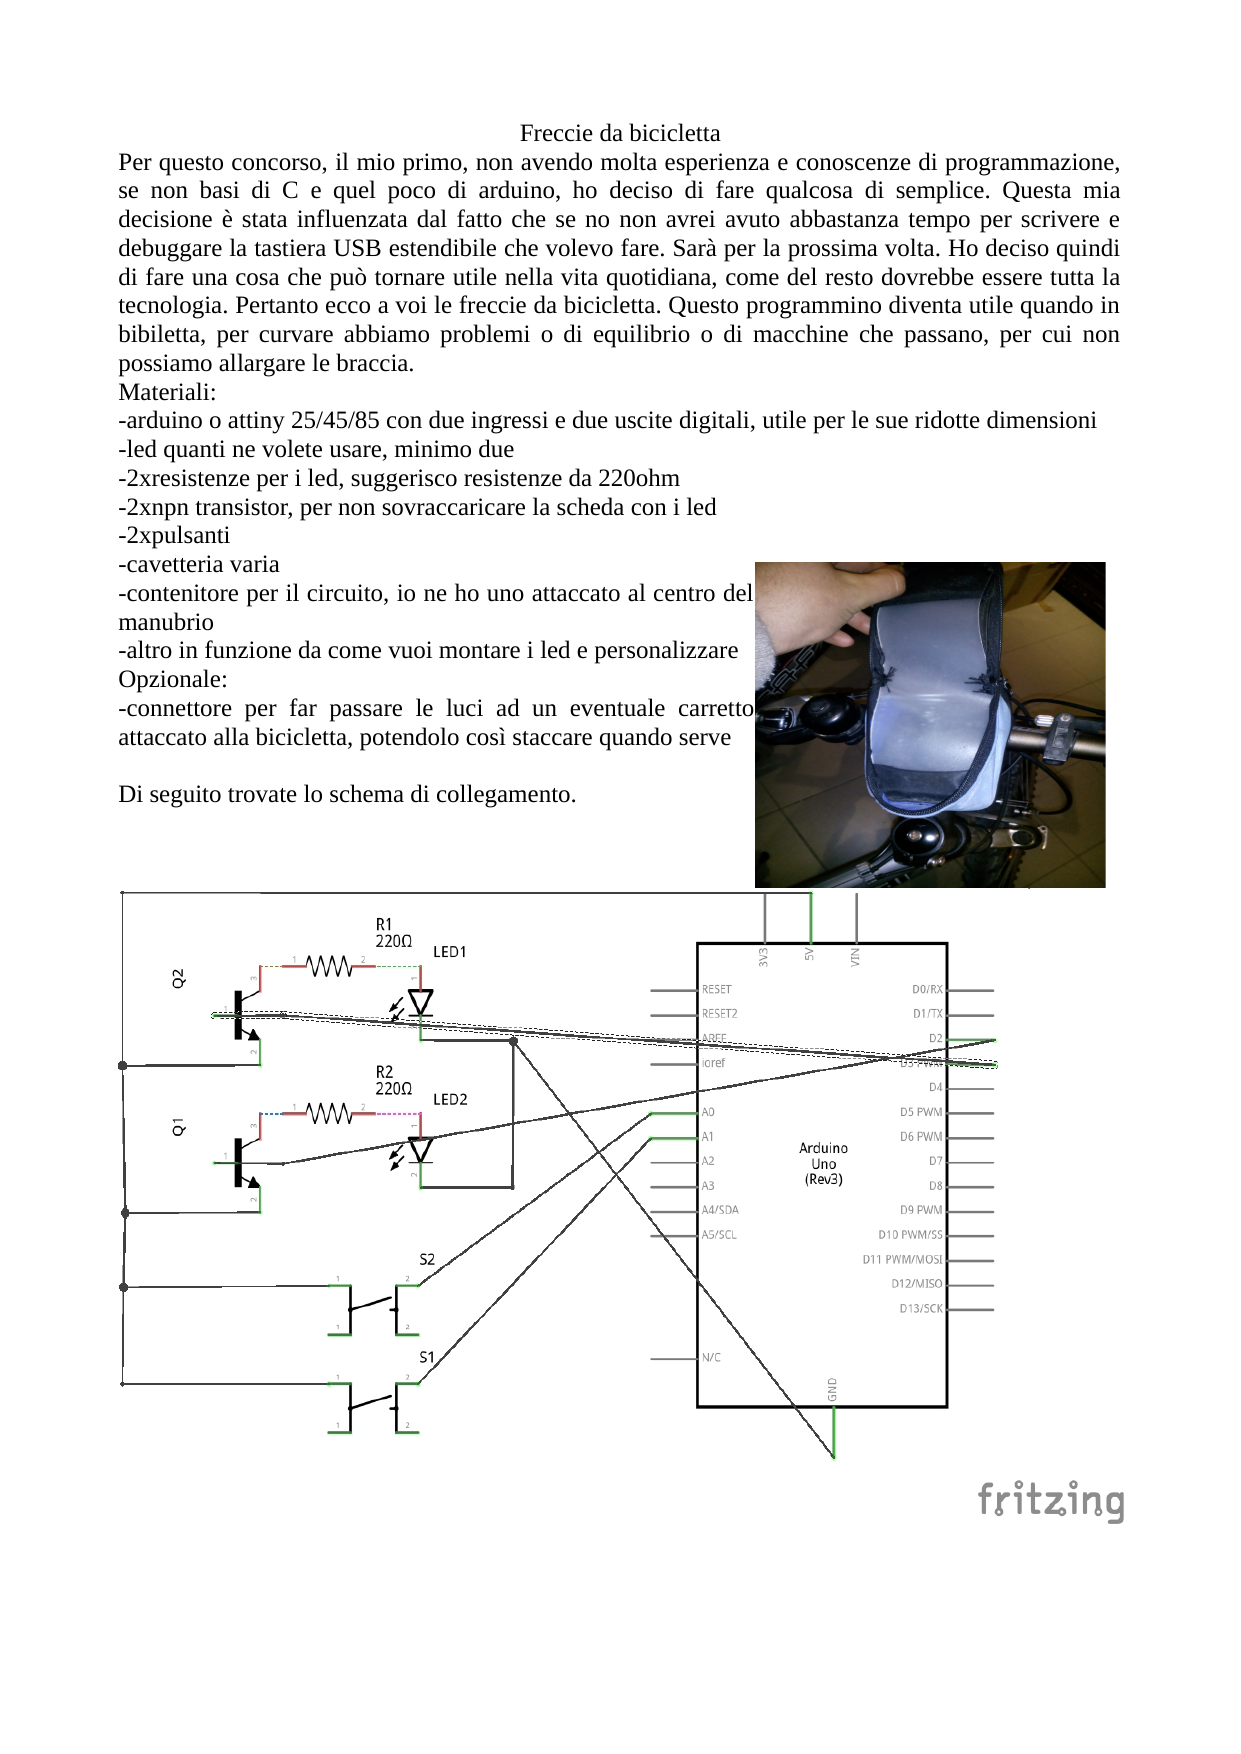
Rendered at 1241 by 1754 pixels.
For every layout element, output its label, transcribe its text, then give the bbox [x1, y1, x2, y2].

text Materiali: [118, 377, 1122, 406]
text Per questo concorso, il mio primo, non avendo molta esperienza e conoscenze di programmazione, se non basi di C e quel poco di arduino, ho deciso di fare qualcosa di semplice. Questa mia decisione è stata influenzata dal fatto che se no non avrei avuto abbastanza tempo per scrivere e debuggare la tastiera USB estendibile che volevo fare. Sarà per la prossima volta. Ho deciso quindi di fare una cosa che può tornare utile nella vita quotidiana, come del resto dovrebbe essere tutta la tecnologia. Pertanto ecco a voi le freccie da bicicletta. Questo programmino diventa utile quando in bibiletta, per curvare abbiamo problemi o di equilibrio o di macchine che passano, per cui non possiamo allargare le braccia. [118, 147, 1122, 377]
text -contenitore per il circuito, io ne ho uno attaccato al centro del manubrio [118, 578, 755, 636]
text -2xresistenze per i led, suggerisco resistenze da 220ohm [118, 463, 1122, 492]
text -2xpulsanti [118, 521, 1122, 549]
text -cavetteria varia [118, 549, 1122, 578]
text Opzionale: [118, 664, 755, 693]
text -altro in funzione da come vuoi montare i led e personalizzare [118, 636, 755, 664]
text -led quanti ne volete usare, minimo due [118, 434, 1122, 463]
text -connettore per far passare le luci ad un eventuale carretto attaccato alla bicicletta, potendolo così staccare quando serve [118, 693, 755, 751]
text [1106, 664, 1122, 693]
text Di seguito trovate lo schema di collegamento. [118, 779, 755, 808]
text -2xnpn transistor, per non sovraccaricare la scheda con i led [118, 492, 1122, 521]
picture [117, 562, 1124, 1524]
text Freccie da bicicletta [118, 118, 1122, 147]
text -arduino o attiny 25/45/85 con due ingressi e due uscite digitali, utile per le sue ridotte dimensioni [118, 406, 1122, 434]
